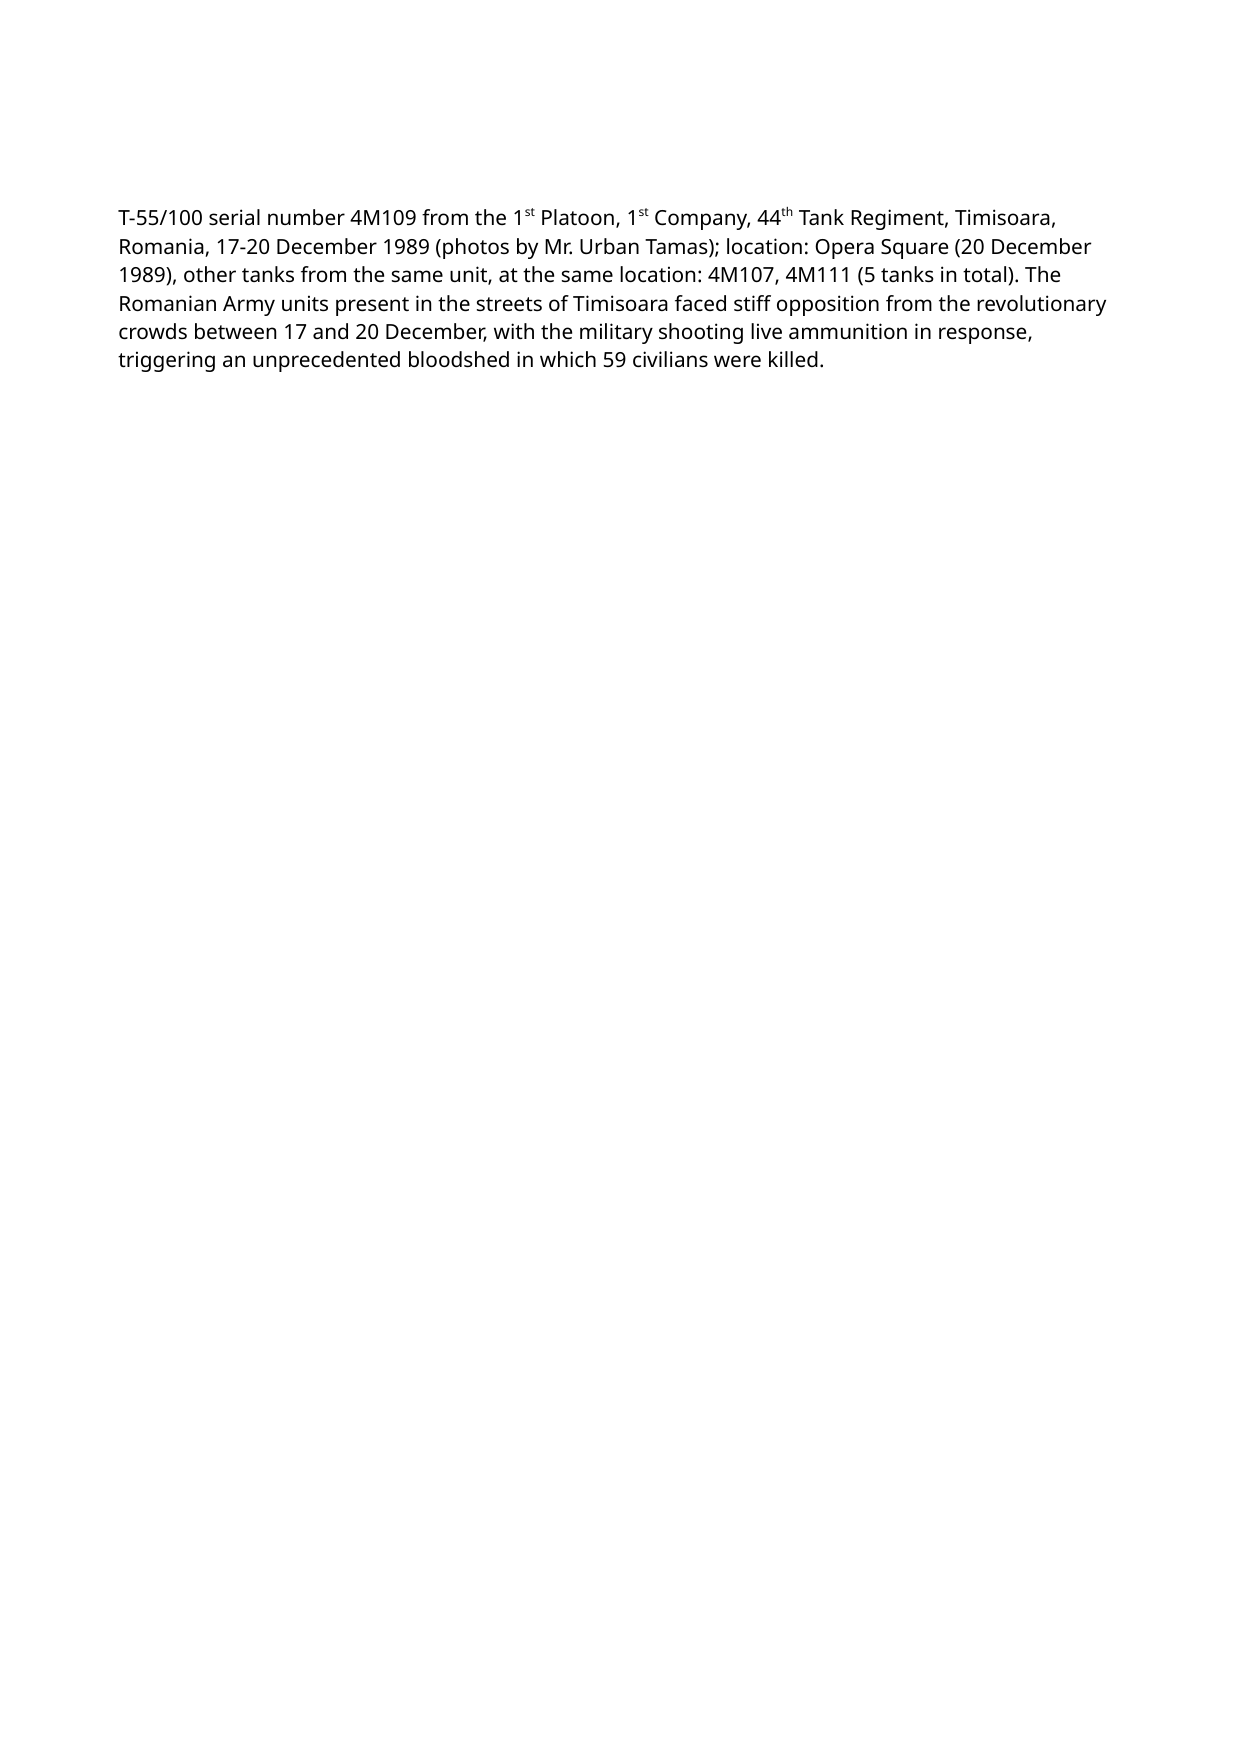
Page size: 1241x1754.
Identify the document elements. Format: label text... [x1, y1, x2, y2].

text T-55/100 serial number 4M109 from the 1st Platoon, 1st Company, 44th Tank Regiment, Timisoara, Romania, 17-20 December 1989 (photos by Mr. Urban Tamas); location: Opera Square (20 December 1989), other tanks from the same unit, at the same location: 4M107, 4M111 (5 tanks in total). The Romanian Army units present in the streets of Timisoara faced stiff opposition from the revolutionary crowds between 17 and 20 December, with the military shooting live ammunition in response, triggering an unprecedented bloodshed in which 59 civilians were killed. [118, 203, 1122, 374]
